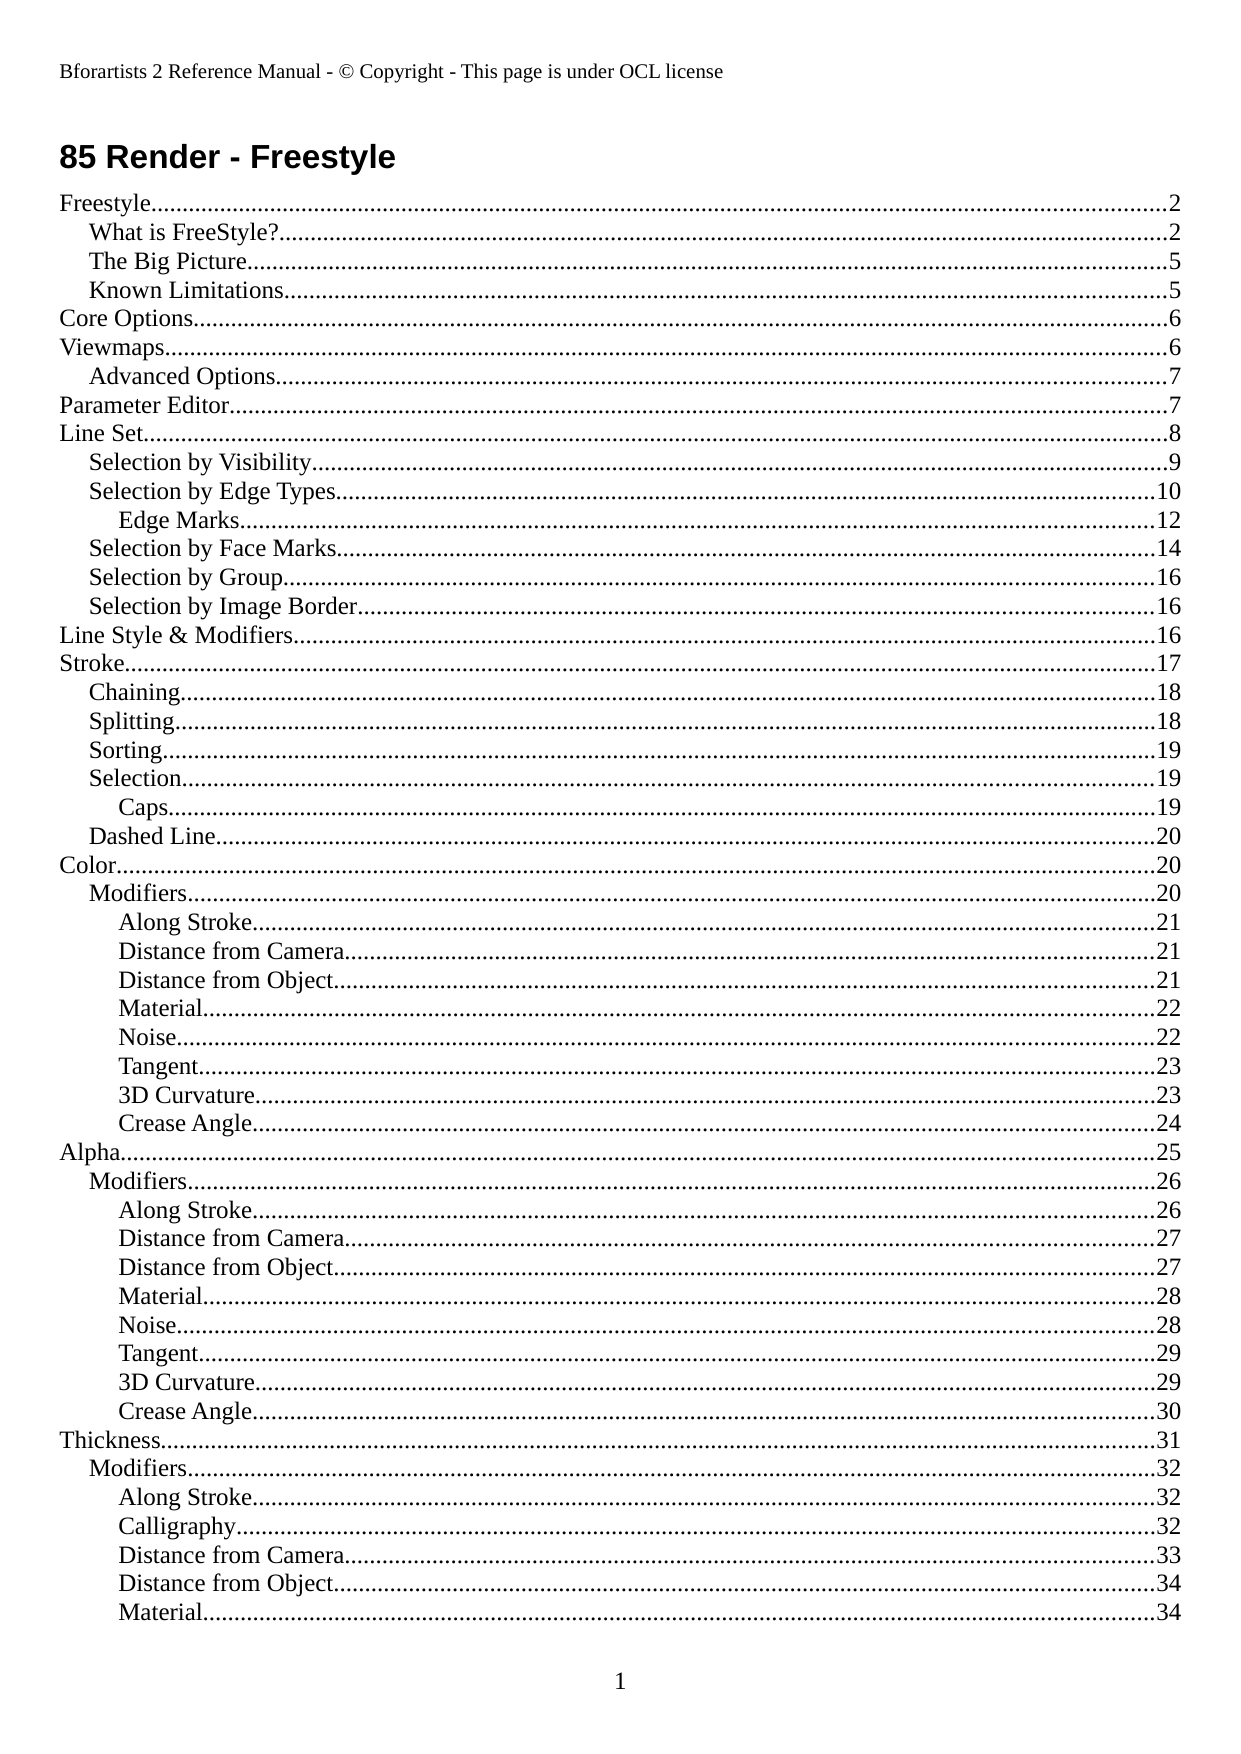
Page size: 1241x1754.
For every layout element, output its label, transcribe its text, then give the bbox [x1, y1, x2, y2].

text Noise 22 [118, 1022, 1181, 1051]
text Core Options 6 [59, 303, 1181, 332]
text What is FreeStyle? 2 [88, 217, 1181, 246]
text Line Set 8 [59, 418, 1181, 447]
text Caps 19 [118, 792, 1181, 821]
text Selection 19 [88, 763, 1181, 792]
text Modifiers 32 [88, 1453, 1181, 1482]
text Modifiers 26 [88, 1166, 1181, 1195]
text 3D Curvature 23 [118, 1080, 1181, 1108]
text Line Style & Modifiers 16 [59, 620, 1181, 648]
text Viewmaps 6 [59, 332, 1181, 361]
text Edge Marks 12 [118, 505, 1181, 533]
text Crease Angle 24 [118, 1108, 1181, 1137]
text Chaining 18 [88, 677, 1181, 706]
text Stroke 17 [59, 648, 1181, 677]
text Material 22 [118, 993, 1181, 1022]
text Splitting 18 [88, 706, 1181, 735]
text Dashed Line 20 [88, 821, 1181, 850]
text Tangent 23 [118, 1051, 1181, 1080]
text Modifiers 20 [88, 878, 1181, 907]
text Advanced Options 7 [88, 361, 1181, 390]
text Parameter Editor 7 [59, 390, 1181, 418]
text The Big Picture 5 [88, 246, 1181, 275]
text Distance from Object 34 [118, 1568, 1181, 1597]
subtitle 85 Render - Freestyle [59, 138, 1181, 176]
text Calligraphy 32 [118, 1511, 1181, 1540]
text Along Stroke 21 [118, 907, 1181, 936]
text Noise 28 [118, 1310, 1181, 1338]
text Along Stroke 32 [118, 1482, 1181, 1511]
text Along Stroke 26 [118, 1195, 1181, 1223]
text Selection by Face Marks 14 [88, 533, 1181, 562]
text Distance from Camera 33 [118, 1540, 1181, 1568]
text Distance from Camera 21 [118, 936, 1181, 965]
text Selection by Edge Types 10 [88, 476, 1181, 505]
text 3D Curvature 29 [118, 1367, 1181, 1396]
text Distance from Camera 27 [118, 1223, 1181, 1252]
text Distance from Object 21 [118, 965, 1181, 993]
text Selection by Image Border 16 [88, 591, 1181, 620]
text Alpha 25 [59, 1137, 1181, 1166]
text Known Limitations 5 [88, 275, 1181, 303]
text Crease Angle 30 [118, 1396, 1181, 1425]
text Material 34 [118, 1597, 1181, 1626]
text Tangent 29 [118, 1338, 1181, 1367]
text Selection by Visibility 9 [88, 447, 1181, 476]
text Thickness 31 [59, 1425, 1181, 1453]
text Sorting 19 [88, 735, 1181, 763]
text Material 28 [118, 1281, 1181, 1310]
text Color 20 [59, 850, 1181, 878]
text Freestyle 2 [59, 188, 1181, 217]
text Distance from Object 27 [118, 1252, 1181, 1281]
text Selection by Group 16 [88, 562, 1181, 591]
